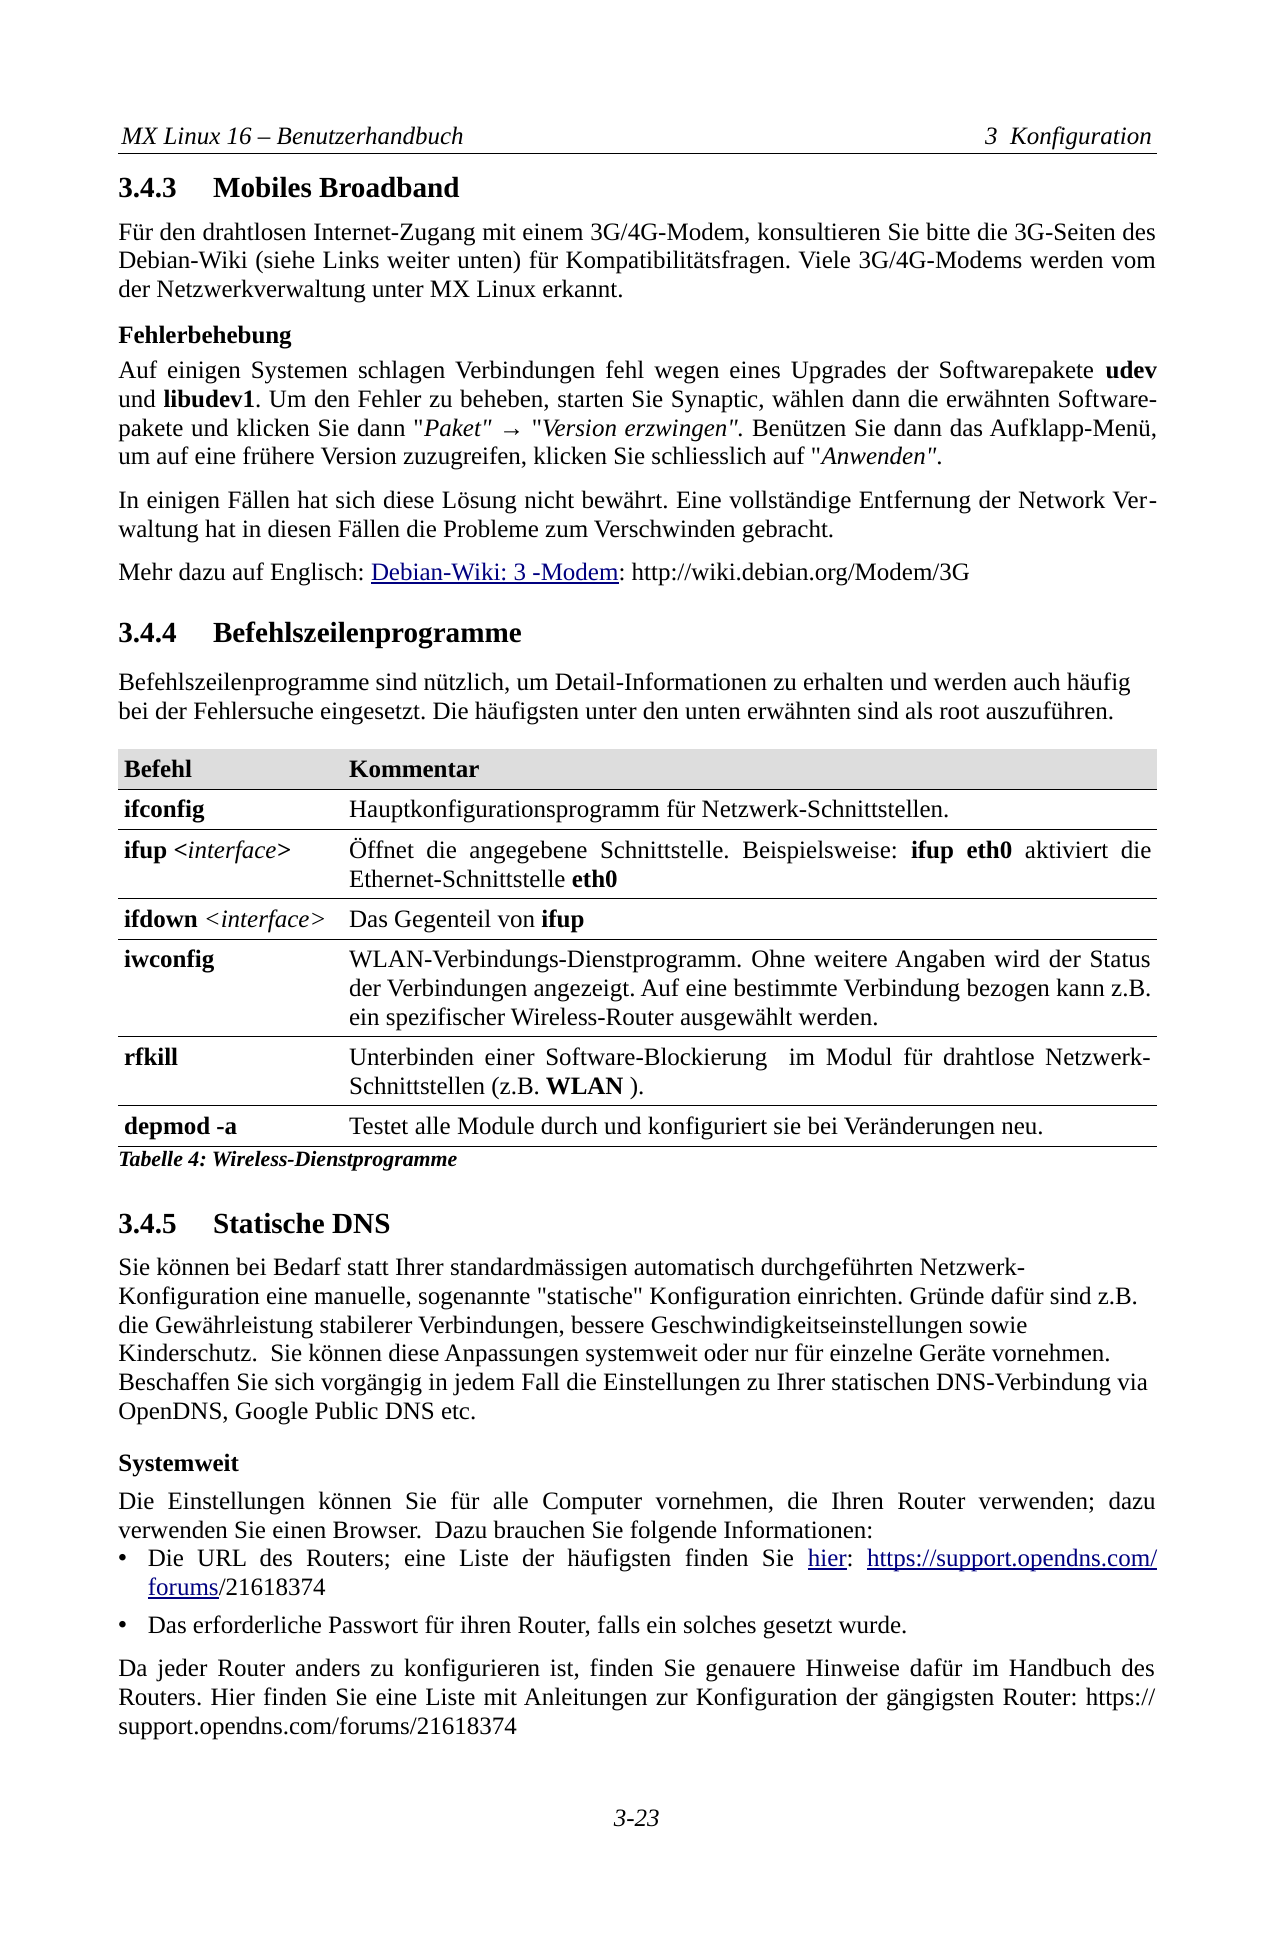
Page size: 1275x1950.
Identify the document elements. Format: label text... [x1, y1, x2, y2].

text Befehlszeilenprogramme sind nützlich, um Detail-Informationen zu erhalten und werden auch häufig bei der Fehlersuche eingesetzt. Die häufigsten unter den unten erwähnten sind als root auszuführen. [118, 667, 1157, 725]
table_cell Hauptkonfigurationsprogramm für Netzwerk-Schnittstellen. [343, 790, 1157, 829]
table_cell ifconfig [118, 790, 343, 829]
text Tabelle 4: Wireless-Dienstprogramme [118, 1147, 1157, 1171]
table_header Befehl [118, 749, 343, 789]
subtitle 3.4.3 Mobiles Broadband [118, 171, 1157, 204]
text Da jeder Router anders zu konfigurieren ist, finden Sie genauere Hinweise dafür im Handbuch des Routers. Hier finden Sie eine Liste mit Anleitungen zur Konfiguration der gängigsten Router: https:// support.opendns.com/forums/21618374 [118, 1653, 1157, 1740]
table_cell rfkill [118, 1037, 343, 1105]
table_cell Öffnet die angegebene Schnittstelle. Beispielsweise: ifup eth0 aktiviert die Ethernet-Schnittstelle eth0 [343, 830, 1157, 898]
table_cell ifdown <interface> [118, 899, 343, 938]
list Das erforderliche Passwort für ihren Router, falls ein solches gesetzt wurde. [118, 1610, 1157, 1639]
text Auf einigen Systemen schlagen Verbindungen fehl wegen eines Upgrades der Softwarepakete udev und libudev1. Um den Fehler zu beheben, starten Sie Synaptic, wählen dann die erwähnten Soft­ware­pakete und klicken Sie dann "Paket" → "Version erzwingen". Benützen Sie dann das Auf­klapp-Menü, um auf eine frühere Version zuzugreifen, klicken Sie schliesslich auf "Anwenden". [118, 355, 1157, 470]
table_header Kommentar [343, 749, 1157, 789]
table_cell Unterbinden einer Software-Blockierung im Modul für drahtlose Netzwerk-Schnitt­stellen (z.B. WLAN ). [343, 1037, 1157, 1105]
table_cell ifup <interface> [118, 830, 343, 898]
text Für den drahtlosen Internet-Zugang mit einem 3G/4G-Modem, konsultieren Sie bitte die 3G-Seiten des Debian-Wiki (siehe Links weiter unten) für Kompatibilitätsfragen. Viele 3G/4G-Modems werden vom der Netzwerkverwaltung unter MX Linux erkannt. [118, 217, 1157, 303]
table_cell Testet alle Module durch und konfiguriert sie bei Veränderungen neu. [343, 1106, 1157, 1146]
text Systemweit [118, 1448, 1157, 1477]
table_cell WLAN-Verbindungs-Dienstprogramm. Ohne weitere Angaben wird der Status der Verbindungen angezeigt. Auf eine bestimmte Verbindung bezogen kann z.B. ein spezifischer Wireless-Router ausgewählt werden. [343, 940, 1157, 1036]
table_cell iwconfig [118, 940, 343, 1036]
text Sie können bei Bedarf statt Ihrer standardmässigen automatisch durchgeführten Netzwerk-Konfiguration eine manuelle, sogenannte "statische" Konfiguration einrichten. Gründe dafür sind z.B. die Gewährleistung stabilerer Verbindungen, bessere Geschwindigkeitseinstellungen sowie Kinderschutz. Sie können diese Anpassungen systemweit oder nur für einzelne Geräte vornehmen. Beschaffen Sie sich vorgängig in jedem Fall die Einstellungen zu Ihrer statischen DNS-Verbindung via OpenDNS, Google Public DNS etc. [118, 1252, 1157, 1425]
subtitle 3.4.4 Befehlszeilenprogramme [118, 615, 1157, 649]
text Mehr dazu auf Englisch: Debian-Wiki: 3 -Modem: http://wiki.debian.org/Modem/3G [118, 557, 1157, 586]
table_cell Das Gegenteil von ifup [343, 899, 1157, 938]
text Fehlerbehebung [118, 321, 1157, 349]
list Die URL des Routers; eine Liste der häufigsten finden Sie hier: https://support.opendns.com/ forums/21618374 [118, 1543, 1157, 1601]
text In einigen Fällen hat sich diese Lösung nicht bewährt. Eine vollständige Entfernung der Network Ver­wal­tung hat in diesen Fällen die Probleme zum Verschwinden gebracht. [118, 485, 1157, 542]
table_cell depmod -a [118, 1106, 343, 1146]
text Die Einstellungen können Sie für alle Computer vornehmen, die Ihren Router verwenden; dazu verwenden Sie einen Browser. Dazu brauchen Sie folgende Informationen: [118, 1486, 1157, 1543]
subtitle 3.4.5 Statische DNS [118, 1206, 1157, 1240]
